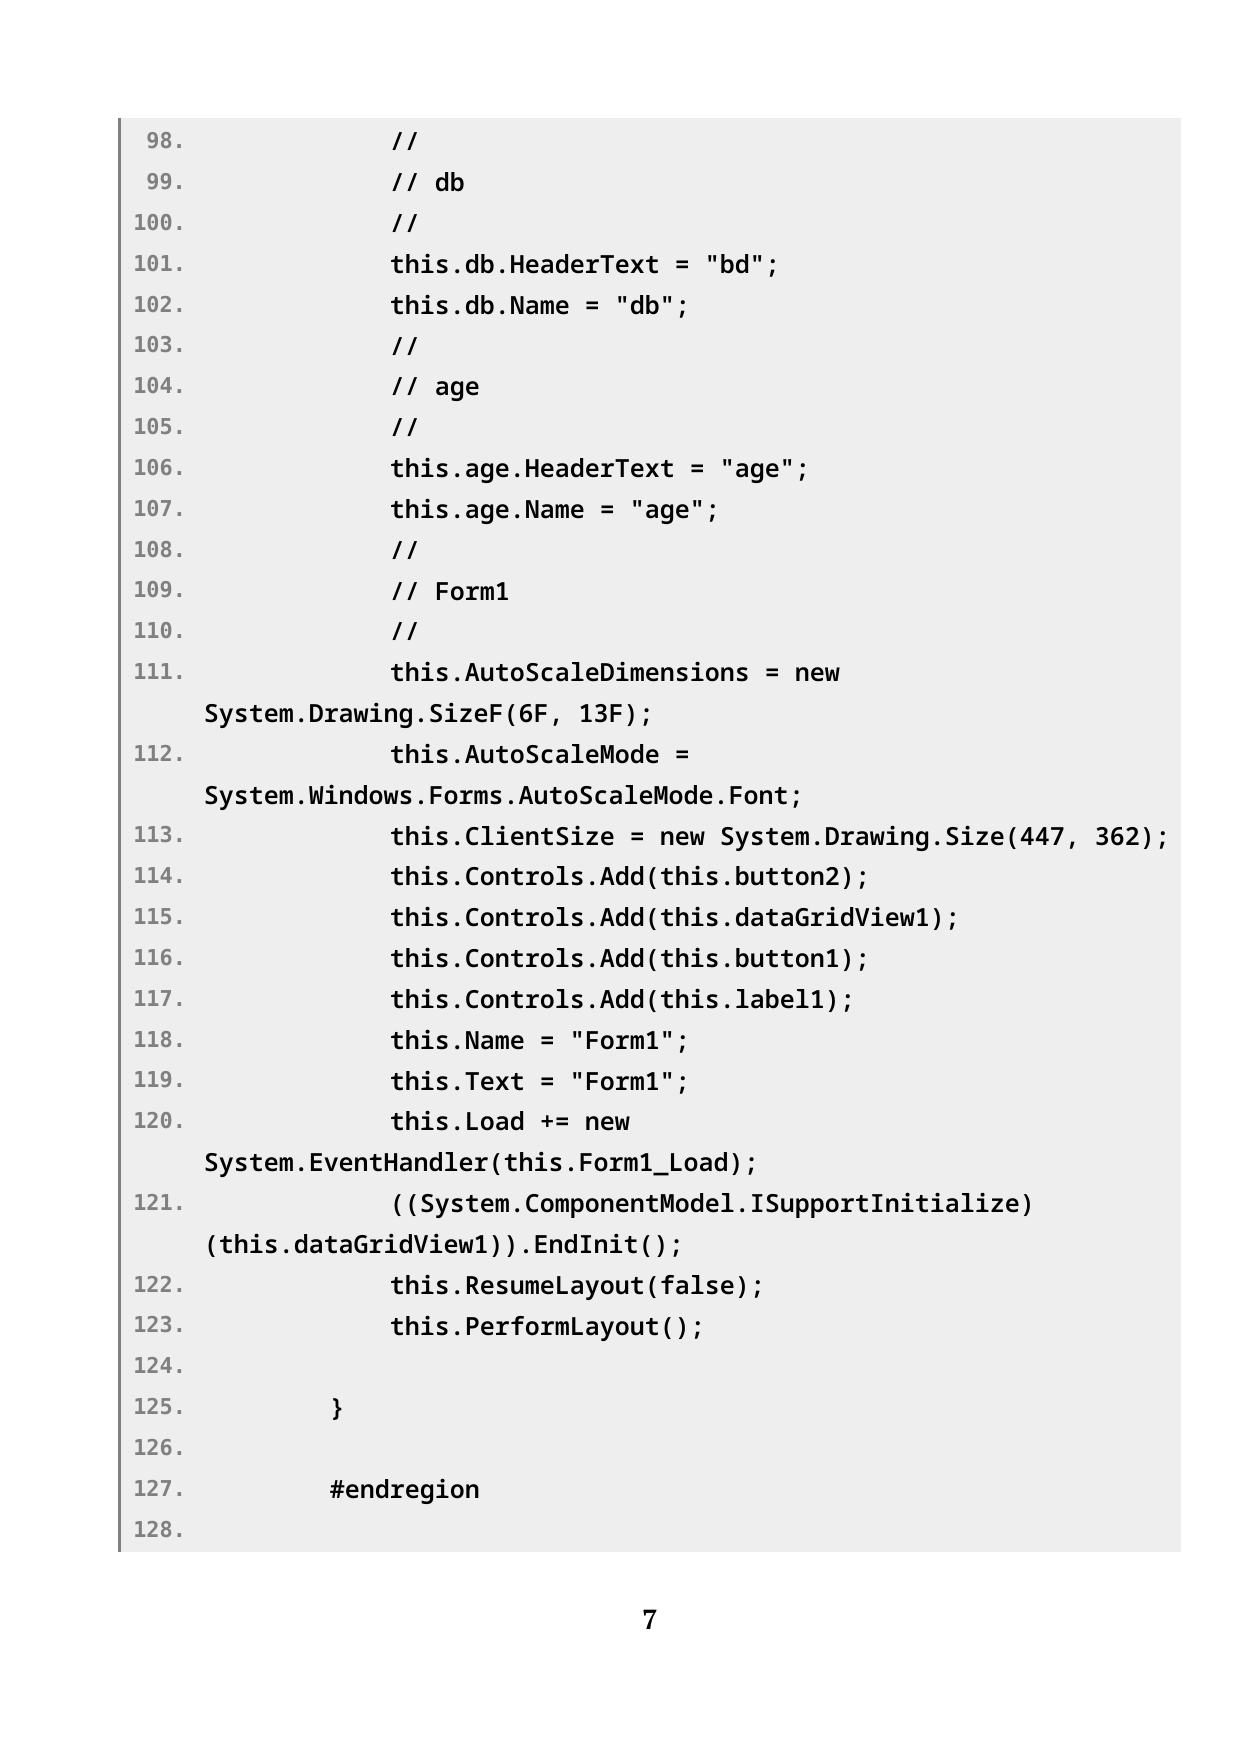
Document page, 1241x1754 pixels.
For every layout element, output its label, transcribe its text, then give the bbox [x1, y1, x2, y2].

list } [121, 1384, 1181, 1424]
list // Form1 [121, 567, 1181, 607]
list this.age.HeaderText = "age"; [121, 445, 1181, 485]
list this.Controls.Add(this.label1); [121, 976, 1181, 1016]
list // [121, 608, 1181, 648]
list // [121, 404, 1181, 444]
list this.db.HeaderText = "bd"; [121, 241, 1181, 281]
list this.Load += new System.EventHandler(this.Form1_Load); [121, 1098, 1181, 1179]
list // age [121, 363, 1181, 403]
list this.AutoScaleMode = System.Windows.Forms.AutoScaleMode.Font; [121, 731, 1181, 811]
list this.ResumeLayout(false); [121, 1261, 1181, 1301]
list this.AutoScaleDimensions = new System.Drawing.SizeF(6F, 13F); [121, 649, 1181, 730]
list // [121, 322, 1181, 362]
list this.Controls.Add(this.button2); [121, 853, 1181, 893]
list this.Controls.Add(this.button1); [121, 935, 1181, 975]
list // [121, 118, 1181, 158]
list this.Text = "Form1"; [121, 1057, 1181, 1097]
list this.age.Name = "age"; [121, 486, 1181, 526]
list this.Name = "Form1"; [121, 1016, 1181, 1056]
list // [121, 526, 1181, 566]
list // [121, 200, 1181, 240]
list this.db.Name = "db"; [121, 281, 1181, 321]
list this.ClientSize = new System.Drawing.Size(447, 362); [121, 812, 1181, 852]
list this.Controls.Add(this.dataGridView1); [121, 894, 1181, 934]
list // db [121, 159, 1181, 199]
list #endregion [121, 1466, 1181, 1506]
list ((System.ComponentModel.ISupportInitialize)(this.dataGridView1)).EndInit(); [121, 1180, 1181, 1261]
list this.PerformLayout(); [121, 1302, 1181, 1342]
